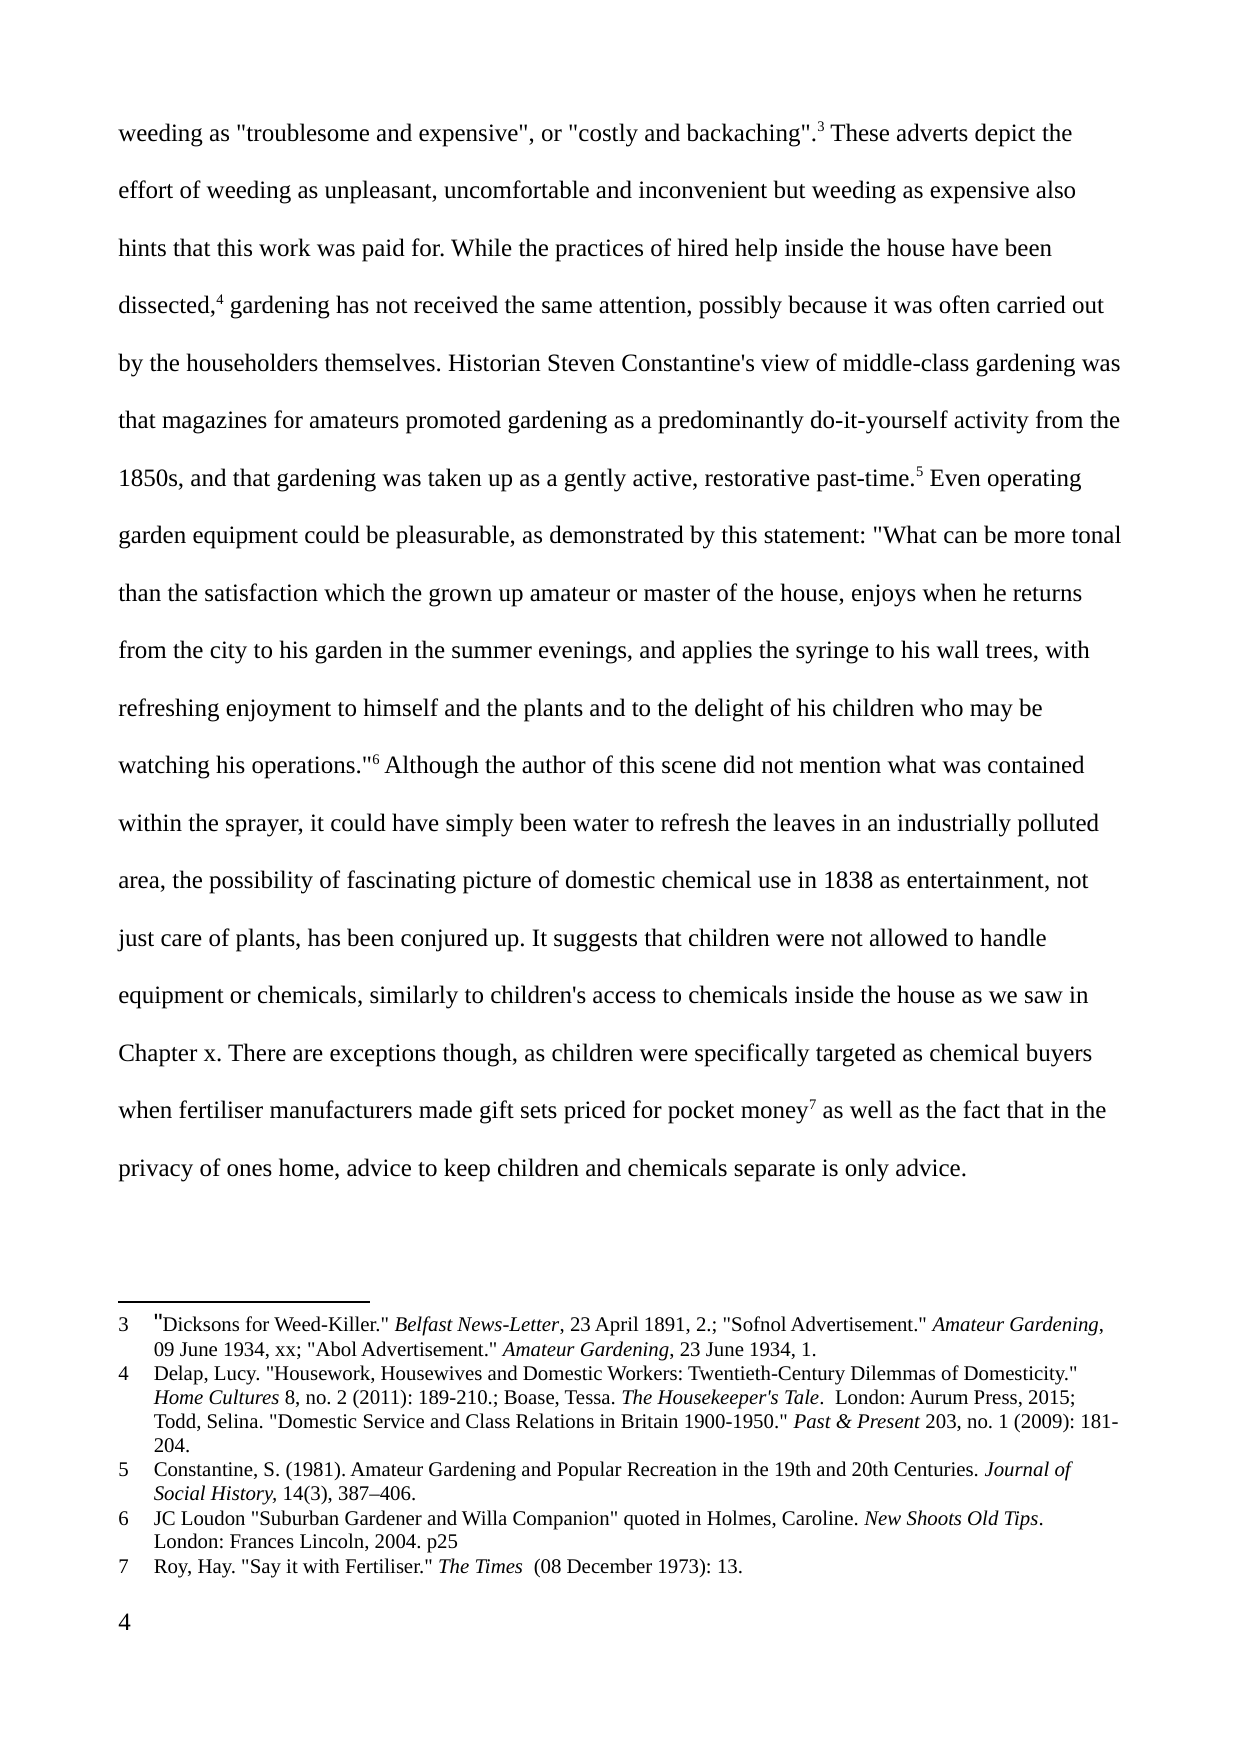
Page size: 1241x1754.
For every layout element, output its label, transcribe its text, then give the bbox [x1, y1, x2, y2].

text weeding as "troublesome and expensive", or "costly and backaching". These adverts depict the effort of weeding as unpleasant, uncomfortable and inconvenient but weeding as expensive also hints that this work was paid for. While the practices of hired help inside the house have been dissected, gardening has not received the same attention, possibly because it was often carried out by the householders themselves. Historian Steven Constantine's view of middle-class gardening was that magazines for amateurs promoted gardening as a predominantly do-it-yourself activity from the 1850s, and that gardening was taken up as a gently active, restorative past-time. Even operating garden equipment could be pleasurable, as demonstrated by this statement: "What can be more tonal than the satisfaction which the grown up amateur or master of the house, enjoys when he returns from the city to his garden in the summer evenings, and applies the syringe to his wall trees, with refreshing enjoyment to himself and the plants and to the delight of his children who may be watching his operations." Although the author of this scene did not mention what was contained within the sprayer, it could have simply been water to refresh the leaves in an industrially polluted area, the possibility of fascinating picture of domestic chemical use in 1838 as entertainment, not just care of plants, has been conjured up. It suggests that children were not allowed to handle equipment or chemicals, similarly to children's access to chemicals inside the house as we saw in Chapter x. There are exceptions though, as children were specifically targeted as chemical buyers when fertiliser manufacturers made gift sets priced for pocket money as well as the fact that in the privacy of ones home, advice to keep children and chemicals separate is only advice. [118, 118, 1122, 1182]
text JC Loudon "Suburban Gardener and Willa Companion" quoted in Holmes, Caroline. New Shoots Old Tips. London: Frances Lincoln, 2004. p25 [118, 1505, 1122, 1553]
text Delap, Lucy. "Housework, Housewives and Domestic Workers: Twentieth-Century Dilemmas of Domesticity." Home Cultures 8, no. 2 (2011): 189-210.; Boase, Tessa. The Housekeeper's Tale. London: Aurum Press, 2015; Todd, Selina. "Domestic Service and Class Relations in Britain 1900-1950." Past & Present 203, no. 1 (2009): 181-204. [118, 1361, 1122, 1457]
text "Dicksons for Weed-Killer." Belfast News-Letter, 23 April 1891, 2.; "Sofnol Advertisement." Amateur Gardening, 09 June 1934, xx; "Abol Advertisement." Amateur Gardening, 23 June 1934, 1. [118, 1308, 1122, 1361]
text Constantine, S. (1981). Amateur Gardening and Popular Recreation in the 19th and 20th Centuries. Journal of Social History, 14(3), 387–406. [118, 1457, 1122, 1505]
text Roy, Hay. "Say it with Fertiliser." The Times (08 December 1973): 13. [118, 1553, 1122, 1578]
